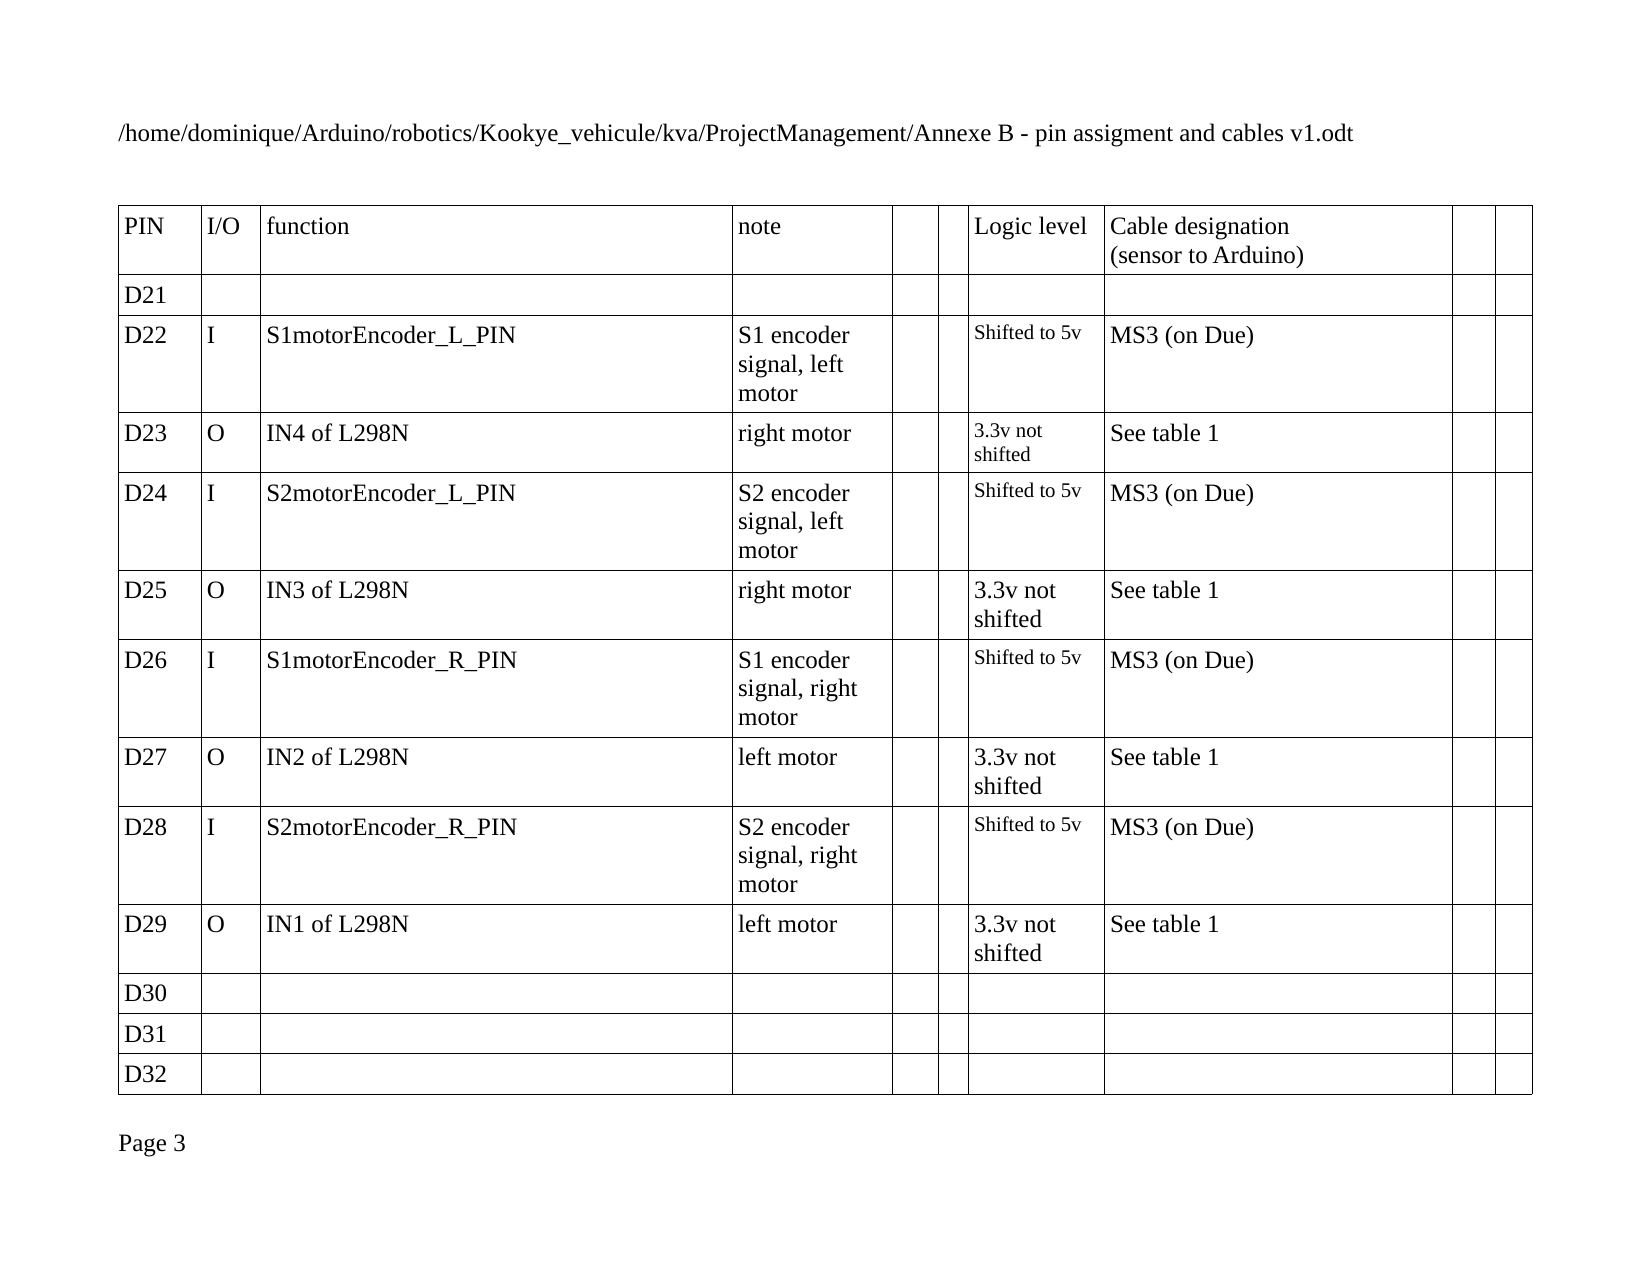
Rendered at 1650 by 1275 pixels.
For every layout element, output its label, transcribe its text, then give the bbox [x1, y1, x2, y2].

table_cell 3.3v not shifted [969, 738, 1104, 806]
table_cell Shifted to 5v [969, 316, 1104, 412]
table_cell D24 [119, 473, 201, 570]
table_cell O [202, 571, 260, 639]
table_cell See table 1 [1105, 571, 1452, 639]
table_cell [1496, 316, 1532, 412]
table_cell [1453, 1014, 1495, 1053]
table_cell 3.3v not shifted [969, 413, 1104, 472]
table_cell I [202, 640, 260, 737]
table_cell [893, 473, 938, 570]
table_cell 3.3v not shifted [969, 905, 1104, 973]
table_cell [1496, 807, 1532, 903]
table_cell [939, 640, 968, 737]
table_cell [939, 473, 968, 570]
table_cell S2 encoder signal, left motor [733, 473, 892, 570]
table_cell [1453, 640, 1495, 737]
table_cell [893, 1014, 938, 1053]
table_cell [261, 1054, 732, 1093]
table_cell S1 encoder signal, left motor [733, 316, 892, 412]
table_cell [893, 640, 938, 737]
table_cell IN1 of L298N [261, 905, 732, 973]
table_cell [939, 1054, 968, 1093]
table_cell left motor [733, 905, 892, 973]
table_cell [733, 974, 892, 1013]
table_cell [1105, 1014, 1452, 1053]
table_cell right motor [733, 571, 892, 639]
table_cell [261, 275, 732, 314]
table_cell [1496, 571, 1532, 639]
table_cell D27 [119, 738, 201, 806]
table_cell MS3 (on Due) [1105, 640, 1452, 737]
table_cell [733, 1054, 892, 1093]
table_cell [939, 905, 968, 973]
table_header [939, 206, 968, 274]
table_cell [1496, 905, 1532, 973]
table_cell D30 [119, 974, 201, 1013]
table_cell [202, 1014, 260, 1053]
table_cell D29 [119, 905, 201, 973]
table_cell [1496, 1054, 1532, 1093]
table_cell D28 [119, 807, 201, 903]
table_cell [1105, 1054, 1452, 1093]
table_cell Shifted to 5v [969, 807, 1104, 903]
table_cell [1453, 316, 1495, 412]
table_cell D22 [119, 316, 201, 412]
table_cell MS3 (on Due) [1105, 316, 1452, 412]
table_cell IN2 of L298N [261, 738, 732, 806]
table_cell [893, 316, 938, 412]
table_cell [202, 974, 260, 1013]
table_cell I [202, 473, 260, 570]
table_cell [939, 571, 968, 639]
table_cell [1105, 974, 1452, 1013]
table_cell [939, 413, 968, 472]
table_cell O [202, 738, 260, 806]
table_header PIN [119, 206, 201, 274]
table_cell [1453, 807, 1495, 903]
table_cell [1496, 640, 1532, 737]
table_cell S2motorEncoder_L_PIN [261, 473, 732, 570]
table_cell right motor [733, 413, 892, 472]
table_header [893, 206, 938, 274]
table_cell [939, 974, 968, 1013]
table_cell [893, 571, 938, 639]
table_cell [893, 974, 938, 1013]
table_header [1453, 206, 1495, 274]
table_cell left motor [733, 738, 892, 806]
table_cell MS3 (on Due) [1105, 807, 1452, 903]
table_cell [893, 807, 938, 903]
table_cell [1496, 473, 1532, 570]
table_cell [1496, 275, 1532, 314]
table_cell [1496, 974, 1532, 1013]
table_cell S1 encoder signal, right motor [733, 640, 892, 737]
table_cell [893, 1054, 938, 1093]
table_header Logic level [969, 206, 1104, 274]
table_cell See table 1 [1105, 738, 1452, 806]
table_cell [1105, 275, 1452, 314]
table_cell I [202, 316, 260, 412]
table_cell D32 [119, 1054, 201, 1093]
table_cell [969, 1014, 1104, 1053]
table_cell [733, 1014, 892, 1053]
table_cell D31 [119, 1014, 201, 1053]
table_cell [893, 905, 938, 973]
table_cell [893, 413, 938, 472]
table_cell [733, 275, 892, 314]
table_cell [1453, 974, 1495, 1013]
table_cell [1496, 413, 1532, 472]
table_cell IN3 of L298N [261, 571, 732, 639]
table_cell D21 [119, 275, 201, 314]
table_cell [1453, 275, 1495, 314]
table_cell [939, 807, 968, 903]
table_cell Shifted to 5v [969, 473, 1104, 570]
table_cell [939, 1014, 968, 1053]
table_header function [261, 206, 732, 274]
table_header Cable designation (sensor to Arduino) [1105, 206, 1452, 274]
table_cell IN4 of L298N [261, 413, 732, 472]
table_cell O [202, 413, 260, 472]
table_cell [939, 316, 968, 412]
table_cell [893, 275, 938, 314]
table_cell I [202, 807, 260, 903]
table_cell [1453, 473, 1495, 570]
table_cell D23 [119, 413, 201, 472]
table_cell S1motorEncoder_L_PIN [261, 316, 732, 412]
table_cell See table 1 [1105, 413, 1452, 472]
table_header note [733, 206, 892, 274]
table_cell [969, 1054, 1104, 1093]
table_cell [969, 275, 1104, 314]
table_cell O [202, 905, 260, 973]
table_cell [1453, 413, 1495, 472]
table_cell [1453, 905, 1495, 973]
table_cell [1453, 738, 1495, 806]
table_cell [202, 1054, 260, 1093]
table_cell D25 [119, 571, 201, 639]
table_cell D26 [119, 640, 201, 737]
table_cell [202, 275, 260, 314]
table_cell S1motorEncoder_R_PIN [261, 640, 732, 737]
table_cell MS3 (on Due) [1105, 473, 1452, 570]
table_cell [939, 738, 968, 806]
table_header I/O [202, 206, 260, 274]
table_cell 3.3v not shifted [969, 571, 1104, 639]
table_cell [969, 974, 1104, 1013]
table_cell See table 1 [1105, 905, 1452, 973]
table_cell [939, 275, 968, 314]
table_cell [1453, 571, 1495, 639]
table_cell [1496, 1014, 1532, 1053]
table_cell S2 encoder signal, right motor [733, 807, 892, 903]
table_cell [1453, 1054, 1495, 1093]
table_cell Shifted to 5v [969, 640, 1104, 737]
table_cell S2motorEncoder_R_PIN [261, 807, 732, 903]
table_header [1496, 206, 1532, 274]
table_cell [261, 974, 732, 1013]
table_cell [893, 738, 938, 806]
table_cell [261, 1014, 732, 1053]
table_cell [1496, 738, 1532, 806]
